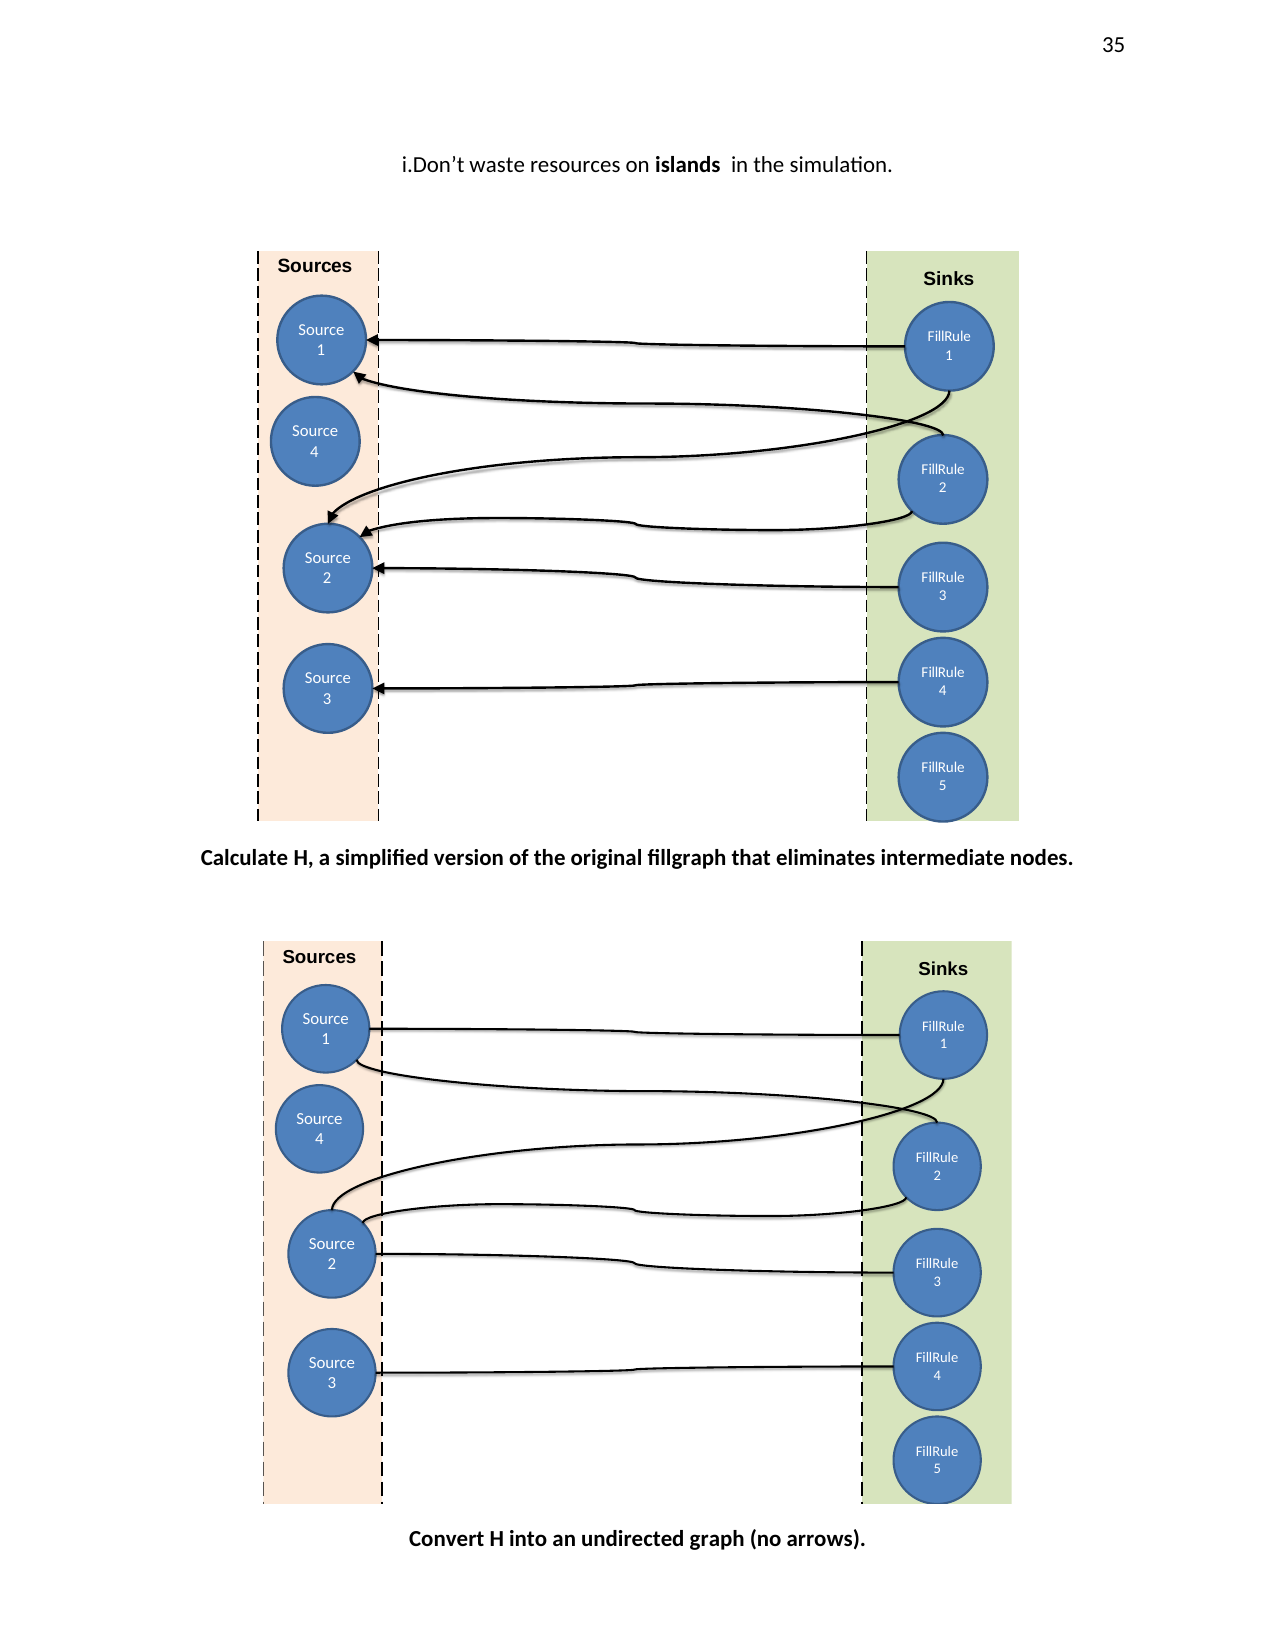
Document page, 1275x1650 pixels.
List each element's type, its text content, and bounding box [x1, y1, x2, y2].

text Convert H into an undirected graph (no arrows). [150, 1524, 1125, 1553]
text Calculate H, a simplified version of the original fillgraph that eliminates intermediate nodes. [150, 843, 1125, 872]
list Don’t waste resources on islands in the simulation. [394, 150, 1125, 178]
